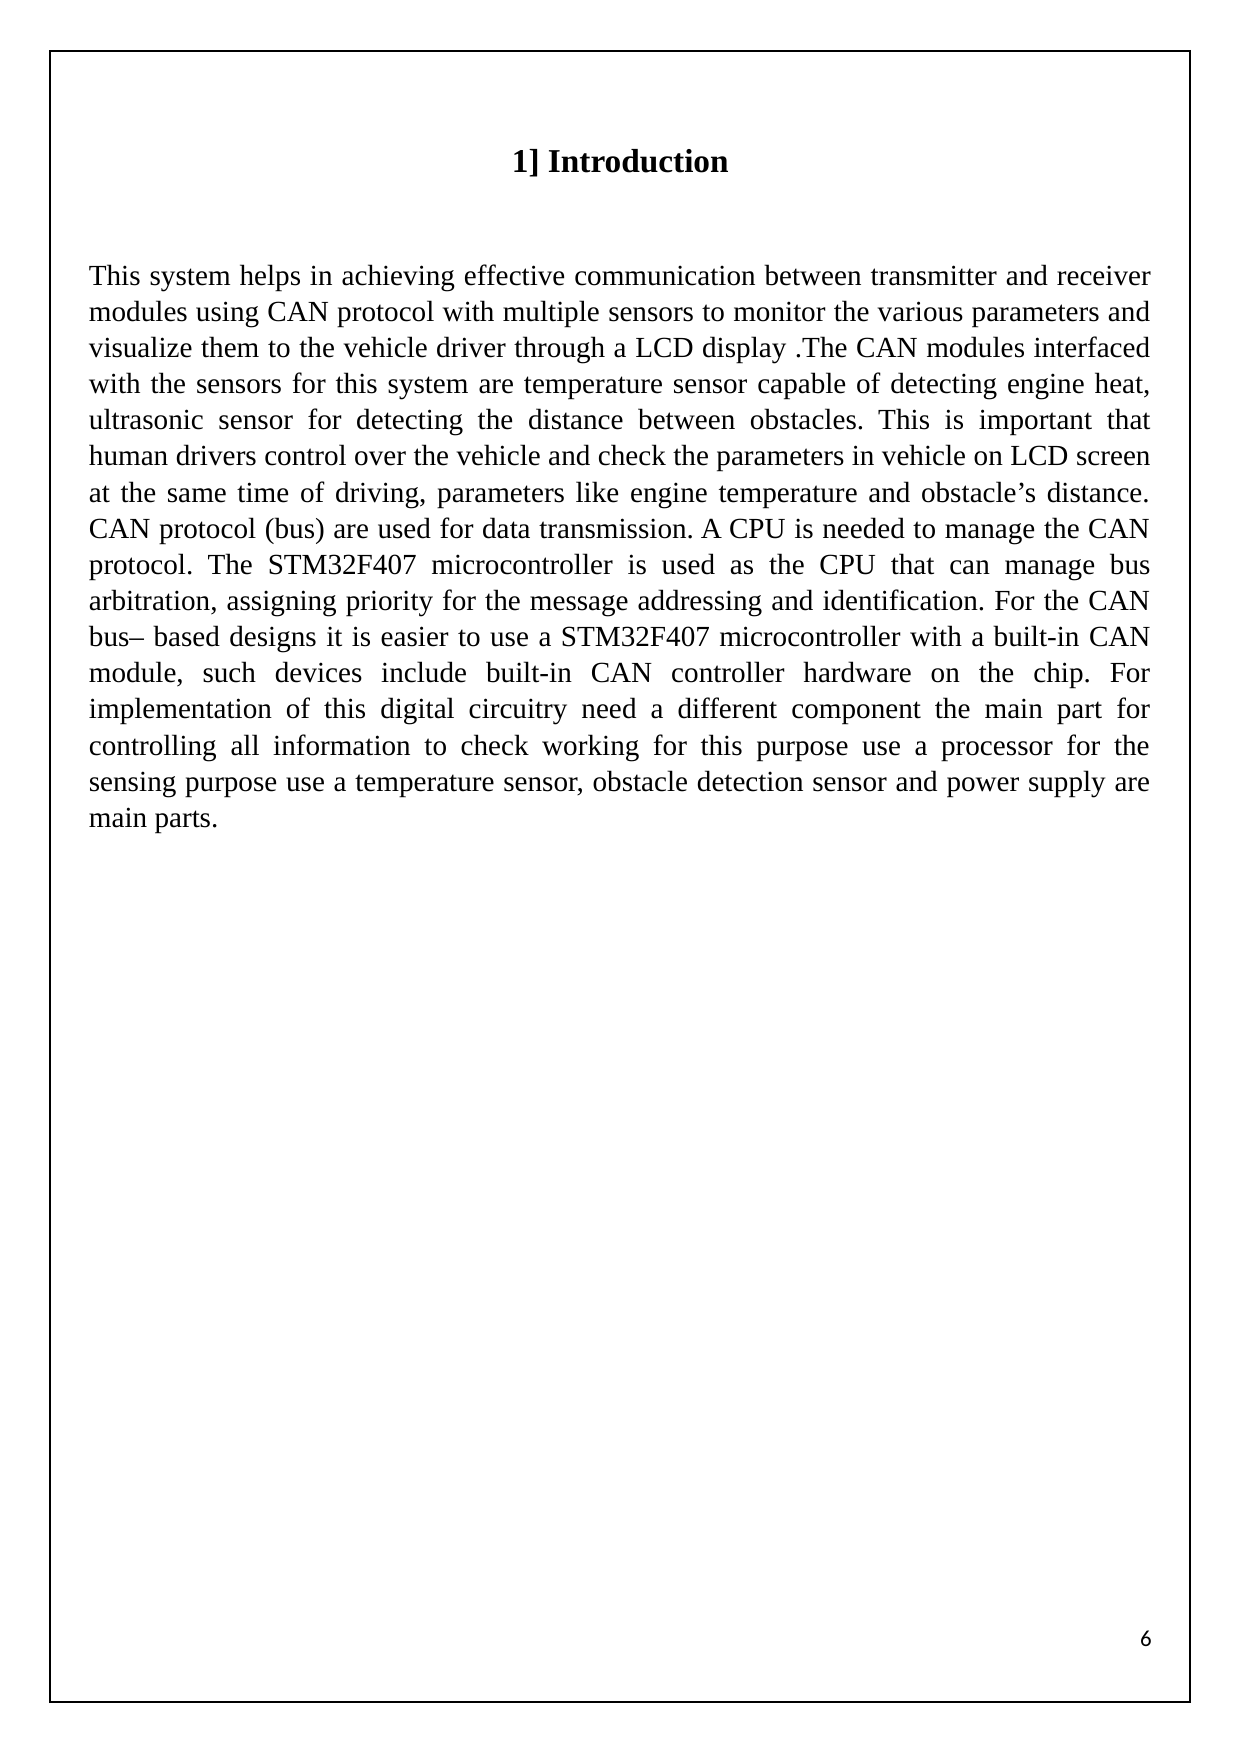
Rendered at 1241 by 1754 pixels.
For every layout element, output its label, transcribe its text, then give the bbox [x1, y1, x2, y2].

text 1] Introduction [89, 142, 1152, 180]
text This system helps in achieving effective communication between transmitter and receiver modules using CAN protocol with multiple sensors to monitor the various parameters and visualize them to the vehicle driver through a LCD display .The CAN modules interfaced with the sensors for this system are temperature sensor capable of detecting engine heat, ultrasonic sensor for detecting the distance between obstacles. This is important that human drivers control over the vehicle and check the parameters in vehicle on LCD screen at the same time of driving, parameters like engine temperature and obstacle’s distance. CAN protocol (bus) are used for data transmission. A CPU is needed to manage the CAN protocol. The STM32F407 microcontroller is used as the CPU that can manage bus arbitration, assigning priority for the message addressing and identification. For the CAN bus– based designs it is easier to use a STM32F407 microcontroller with a built-in CAN module, such devices include built-in CAN controller hardware on the chip. For implementation of this digital circuitry need a different component the main part for controlling all information to check working for this purpose use a processor for the sensing purpose use a temperature sensor, obstacle detection sensor and power supply are main parts. [89, 258, 1152, 833]
